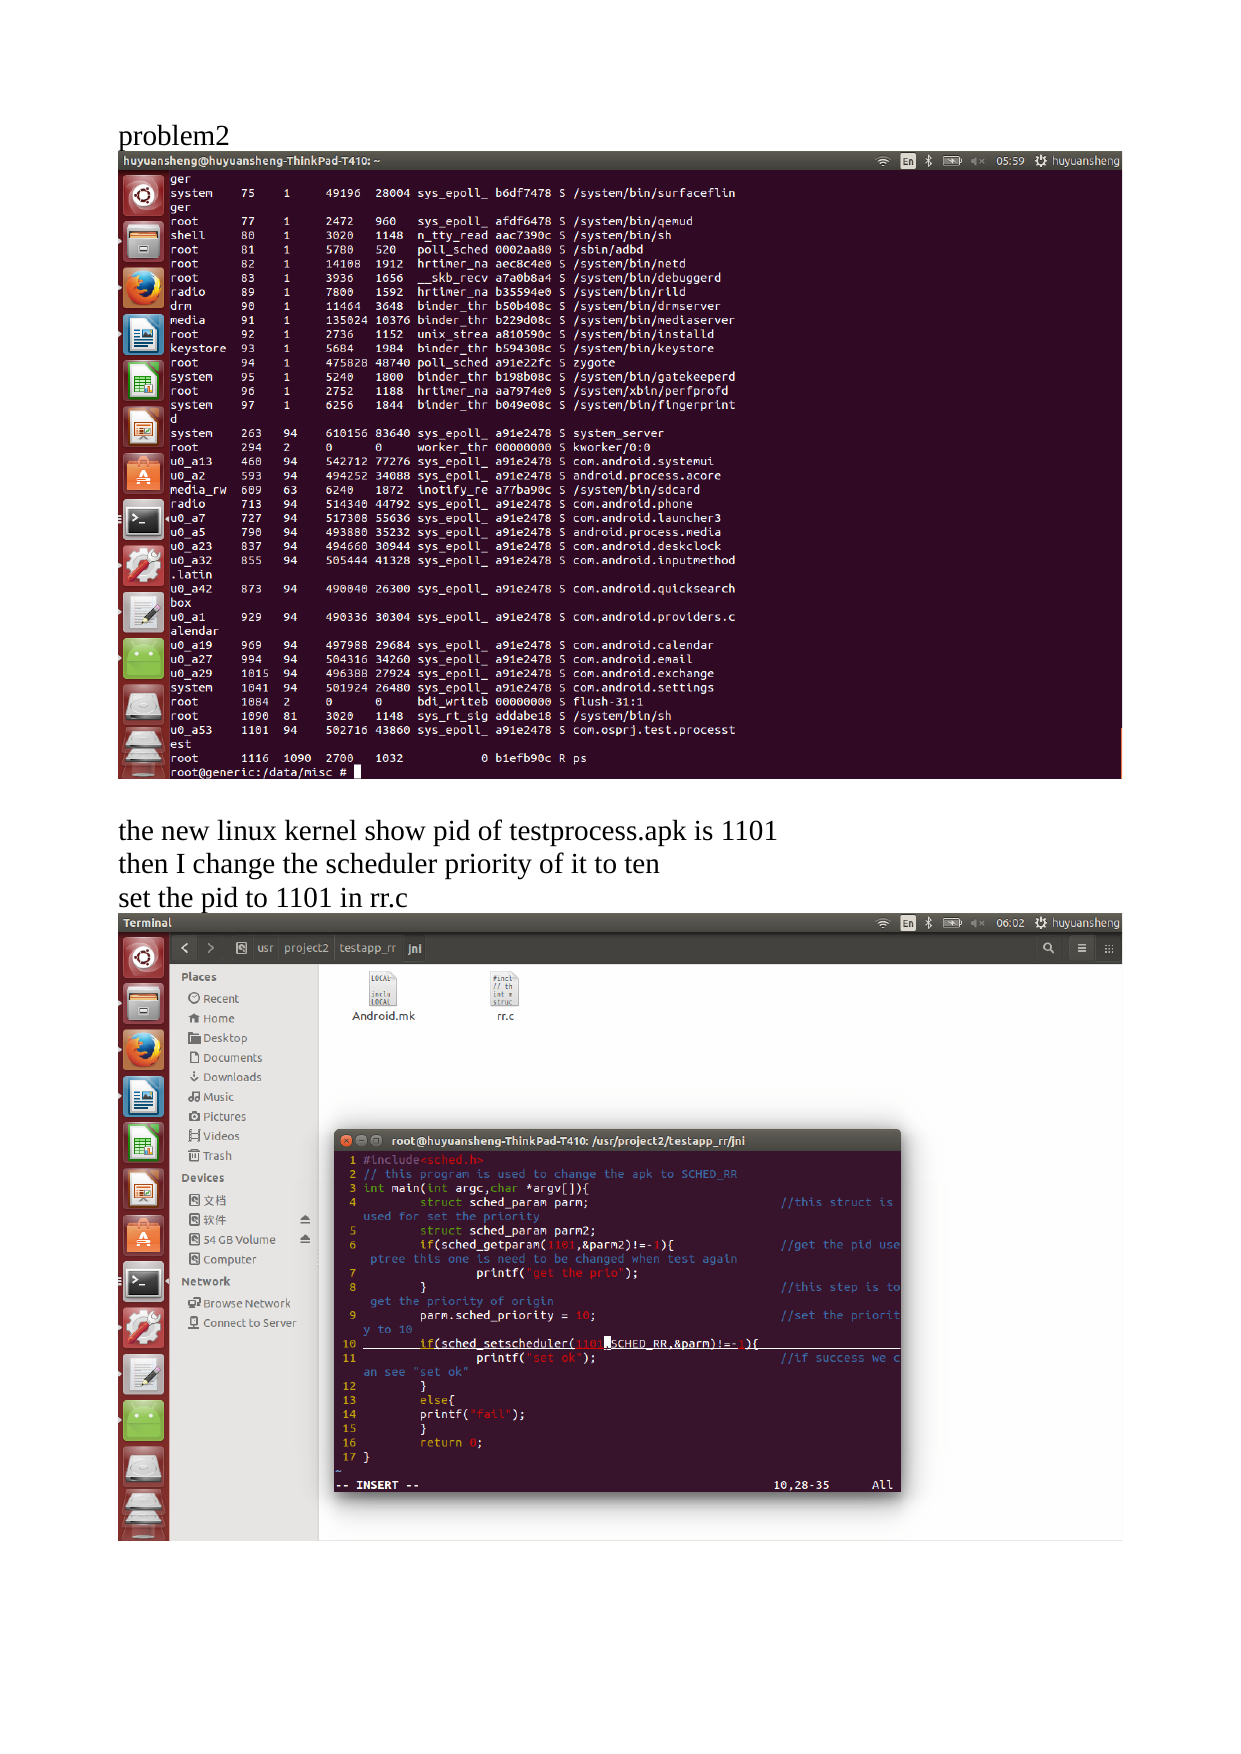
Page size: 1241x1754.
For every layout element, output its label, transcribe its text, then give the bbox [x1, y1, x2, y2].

text problem2 [118, 118, 1122, 151]
picture [118, 913, 1123, 1541]
picture [118, 151, 1123, 779]
text the new linux kernel show pid of testprocess.apk is 1101 [118, 813, 1122, 846]
text then I change the scheduler priority of it to ten [118, 846, 1122, 880]
text set the pid to 1101 in rr.c [118, 880, 1122, 913]
